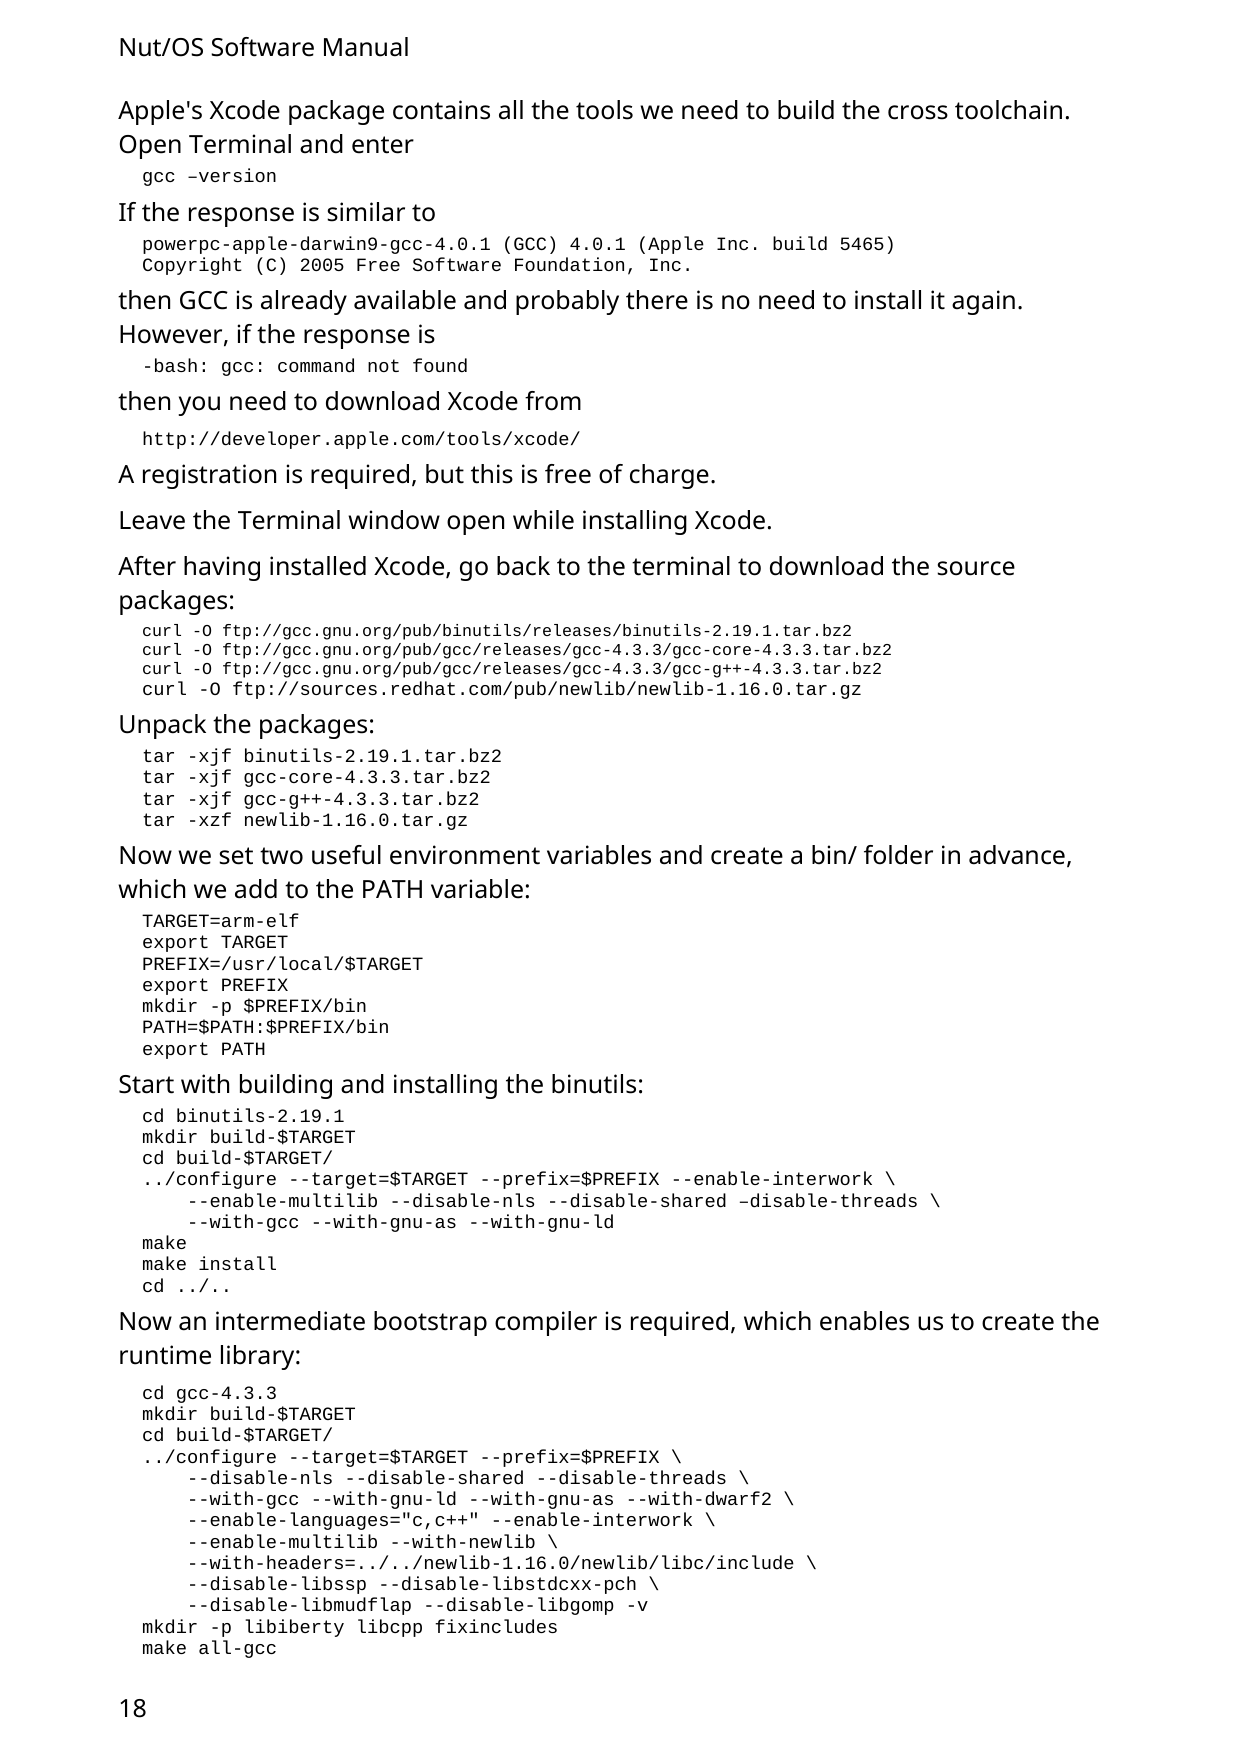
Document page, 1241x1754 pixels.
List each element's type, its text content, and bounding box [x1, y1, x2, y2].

text cd ../.. [142, 1276, 1122, 1298]
text powerpc-apple-darwin9-gcc-4.0.1 (GCC) 4.0.1 (Apple Inc. build 5465) [142, 234, 1122, 256]
text mkdir -p $PREFIX/bin [142, 997, 1122, 1018]
text mkdir build-$TARGET [142, 1128, 1122, 1149]
text PATH=$PATH:$PREFIX/bin [142, 1018, 1122, 1039]
text make all-gcc [142, 1639, 1122, 1660]
text cd build-$TARGET/ [142, 1426, 1122, 1447]
text cd build-$TARGET/ [142, 1149, 1122, 1170]
text then GCC is already available and probably there is no need to install it again. However, if the response is [118, 283, 1122, 351]
text --disable-libmudflap --disable-libgomp -v [142, 1596, 1122, 1617]
text make [142, 1234, 1122, 1255]
text --enable-multilib --with-newlib \ [142, 1532, 1122, 1554]
text After having installed Xcode, go back to the terminal to download the source packages: [118, 549, 1122, 617]
text export PATH [142, 1039, 1122, 1061]
text TARGET=arm-elf [142, 912, 1122, 933]
text --disable-libssp --disable-libstdcxx-pch \ [142, 1575, 1122, 1596]
text http://developer.apple.com/tools/xcode/ [142, 430, 1122, 451]
text curl -O ftp://sources.redhat.com/pub/newlib/newlib-1.16.0.tar.gz [142, 679, 1122, 701]
text then you need to download Xcode from [118, 384, 1122, 418]
text export TARGET [142, 933, 1122, 954]
text tar -xjf gcc-g++-4.3.3.tar.bz2 [142, 789, 1122, 811]
text Unpack the packages: [118, 707, 1122, 741]
text --with-gcc --with-gnu-ld --with-gnu-as --with-dwarf2 \ [142, 1490, 1122, 1511]
text Leave the Terminal window open while installing Xcode. [118, 503, 1122, 537]
text tar -xjf binutils-2.19.1.tar.bz2 [142, 747, 1122, 768]
text --enable-multilib --disable-nls --disable-shared –disable-threads \ [142, 1191, 1122, 1213]
text --with-gcc --with-gnu-as --with-gnu-ld [142, 1213, 1122, 1234]
text cd binutils-2.19.1 [142, 1106, 1122, 1128]
text curl -O ftp://gcc.gnu.org/pub/gcc/releases/gcc-4.3.3/gcc-core-4.3.3.tar.bz2 [142, 642, 1122, 661]
text A registration is required, but this is free of charge. [118, 457, 1122, 491]
text --with-headers=../../newlib-1.16.0/newlib/libc/include \ [142, 1554, 1122, 1575]
text PREFIX=/usr/local/$TARGET [142, 954, 1122, 976]
text Copyright (C) 2005 Free Software Foundation, Inc. [142, 256, 1122, 277]
text --disable-nls --disable-shared --disable-threads \ [142, 1469, 1122, 1490]
text tar -xzf newlib-1.16.0.tar.gz [142, 811, 1122, 832]
text make install [142, 1255, 1122, 1276]
text curl -O ftp://gcc.gnu.org/pub/gcc/releases/gcc-4.3.3/gcc-g++-4.3.3.tar.bz2 [142, 661, 1122, 679]
text Apple's Xcode package contains all the tools we need to build the cross toolchain. Open Terminal and enter [118, 93, 1122, 161]
text ../configure --target=$TARGET --prefix=$PREFIX \ [142, 1447, 1122, 1469]
text gcc –version [142, 167, 1122, 188]
text Now we set two useful environment variables and create a bin/ folder in advance, which we add to the PATH variable: [118, 838, 1122, 906]
text --enable-languages="c,c++" --enable-interwork \ [142, 1511, 1122, 1532]
text cd gcc-4.3.3 [142, 1384, 1122, 1405]
text export PREFIX [142, 976, 1122, 997]
text If the response is similar to [118, 194, 1122, 228]
text ../configure --target=$TARGET --prefix=$PREFIX --enable-interwork \ [142, 1170, 1122, 1191]
text curl -O ftp://gcc.gnu.org/pub/binutils/releases/binutils-2.19.1.tar.bz2 [142, 623, 1122, 642]
text Start with building and installing the binutils: [118, 1066, 1122, 1101]
text mkdir -p libiberty libcpp fixincludes [142, 1617, 1122, 1639]
text tar -xjf gcc-core-4.3.3.tar.bz2 [142, 768, 1122, 789]
text mkdir build-$TARGET [142, 1405, 1122, 1426]
text Now an intermediate bootstrap compiler is required, which enables us to create the runtime library: [118, 1304, 1122, 1372]
text -bash: gcc: command not found [142, 357, 1122, 378]
